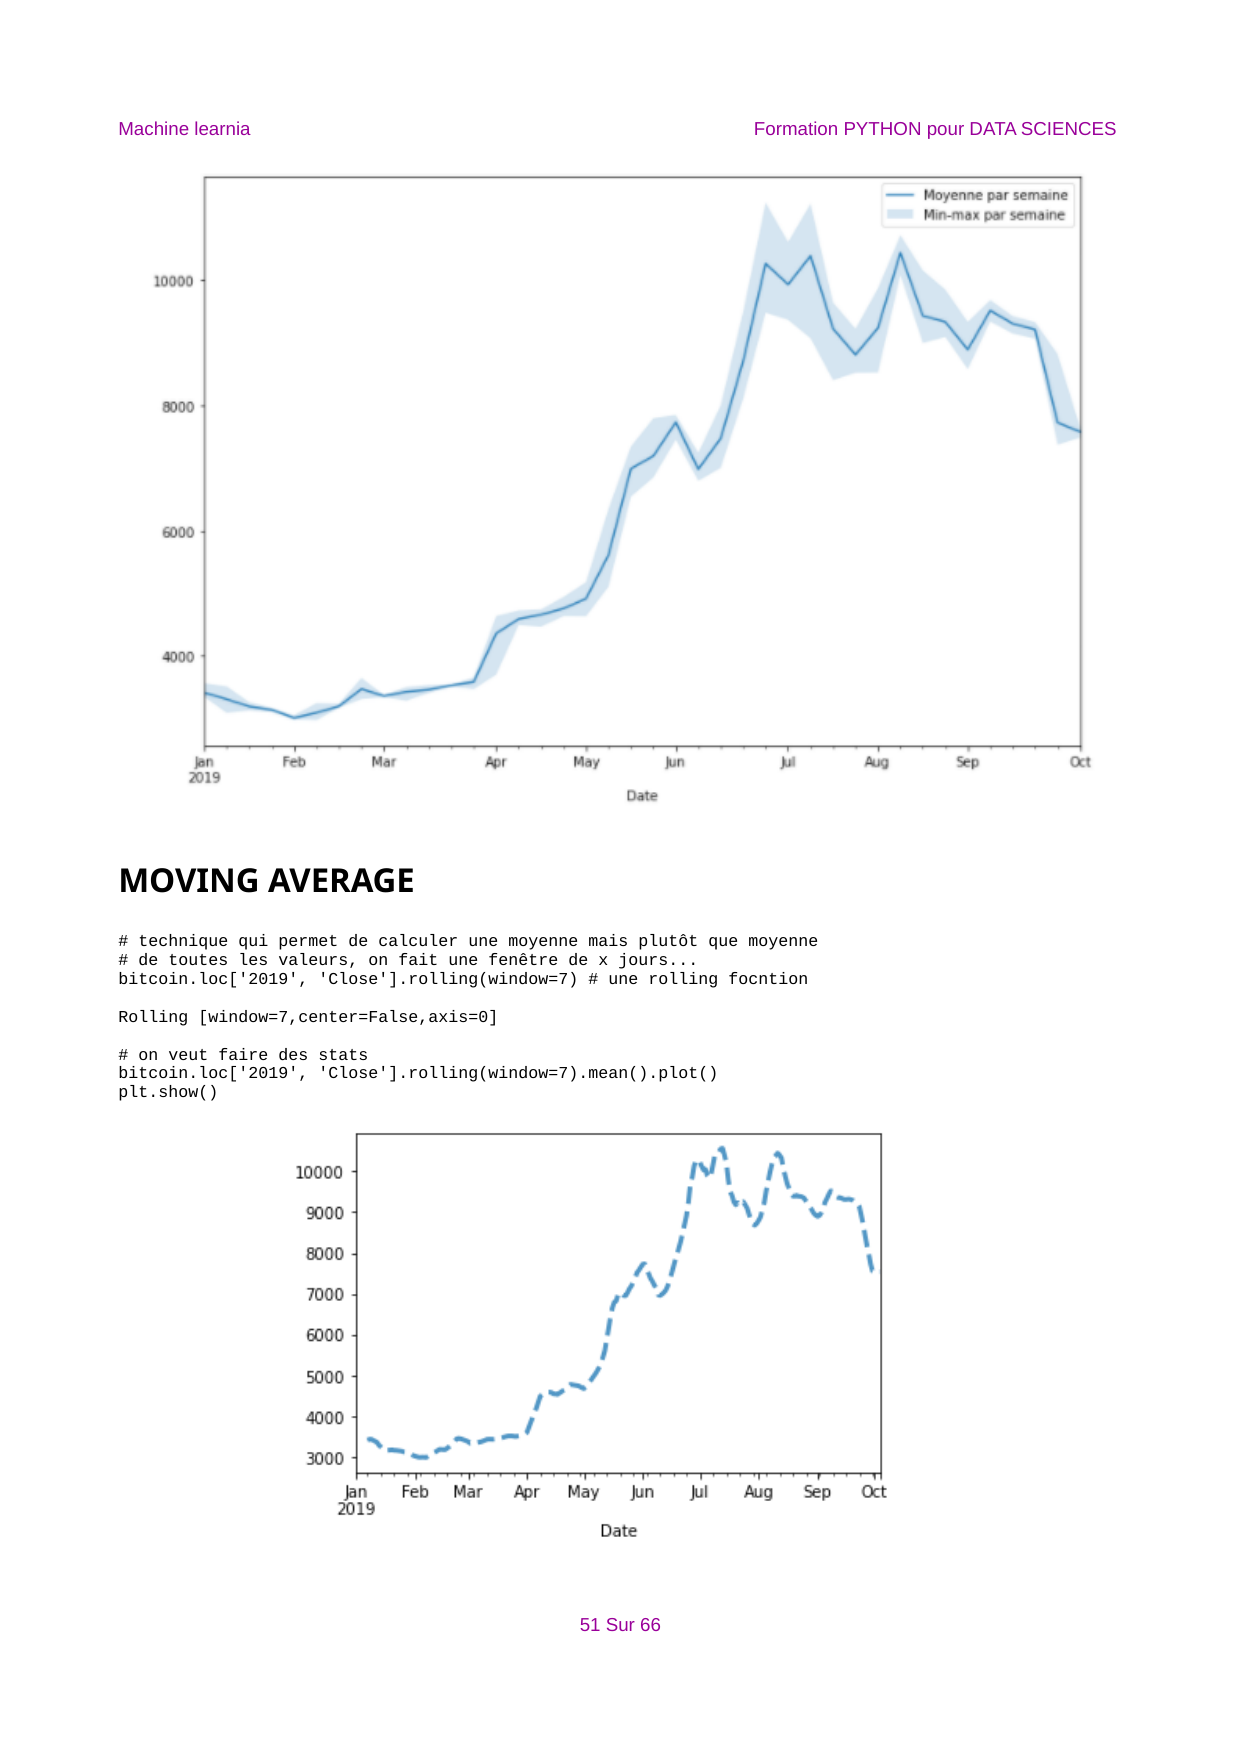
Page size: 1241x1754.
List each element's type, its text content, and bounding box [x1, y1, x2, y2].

text # de toutes les valeurs, on fait une fenêtre de x jours... [118, 952, 1122, 971]
text plt.show() [118, 1084, 1122, 1103]
text Rolling [window=7,center=False,axis=0] [118, 1008, 1122, 1027]
picture [135, 169, 1105, 813]
text bitcoin.loc['2019', 'Close'].rolling(window=7) # une rolling focntion [118, 971, 1122, 989]
text bitcoin.loc['2019', 'Close'].rolling(window=7).mean().plot() [118, 1065, 1122, 1084]
text # technique qui permet de calculer une moyenne mais plutôt que moyenne [118, 933, 1122, 952]
picture [267, 1121, 973, 1562]
subtitle MOVING AVERAGE [118, 857, 1122, 902]
text # on veut faire des stats [118, 1046, 1122, 1065]
